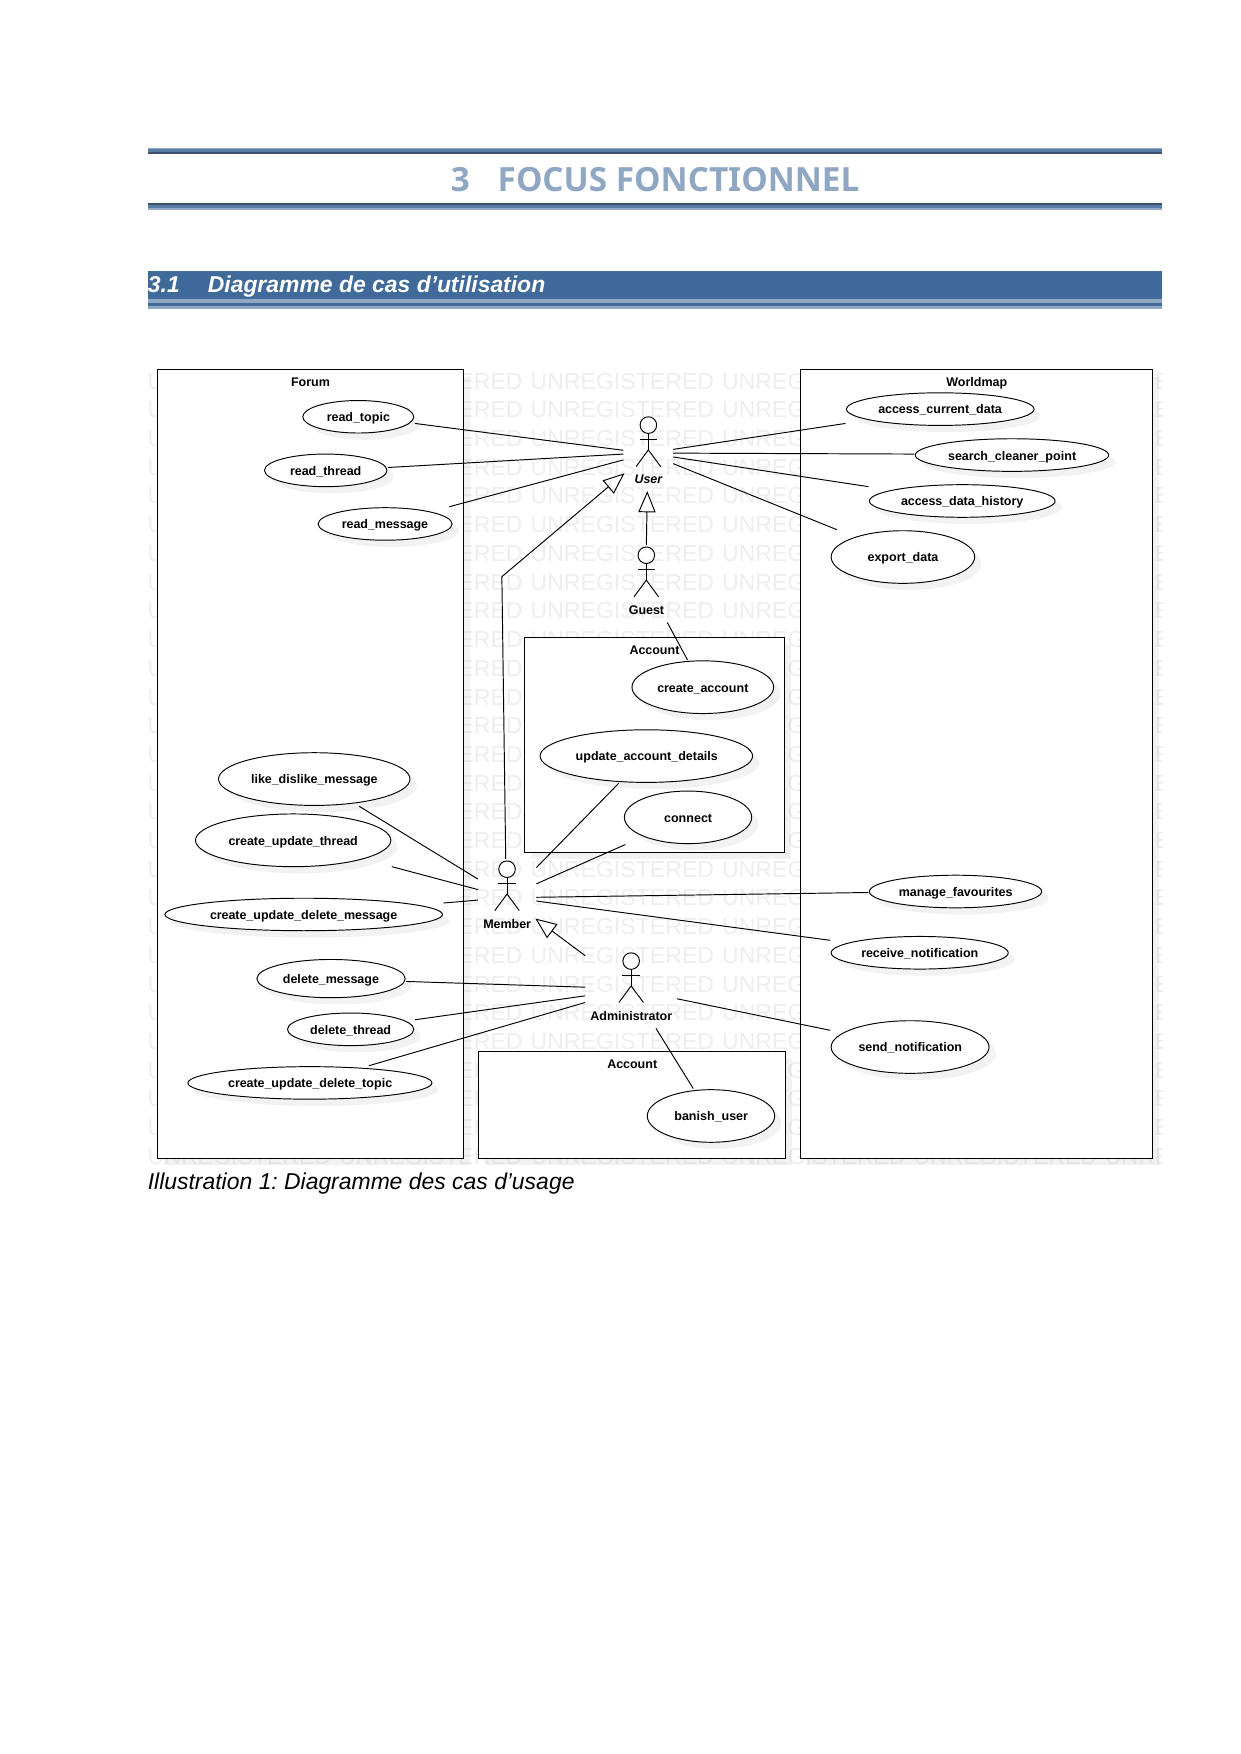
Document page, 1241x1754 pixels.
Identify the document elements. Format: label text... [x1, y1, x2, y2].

subtitle Diagramme de cas d’utilisation [148, 271, 1162, 299]
text Illustration 1: Diagramme des cas d’usage [148, 360, 1162, 1194]
subtitle Focus fonctionnel [148, 154, 1162, 203]
